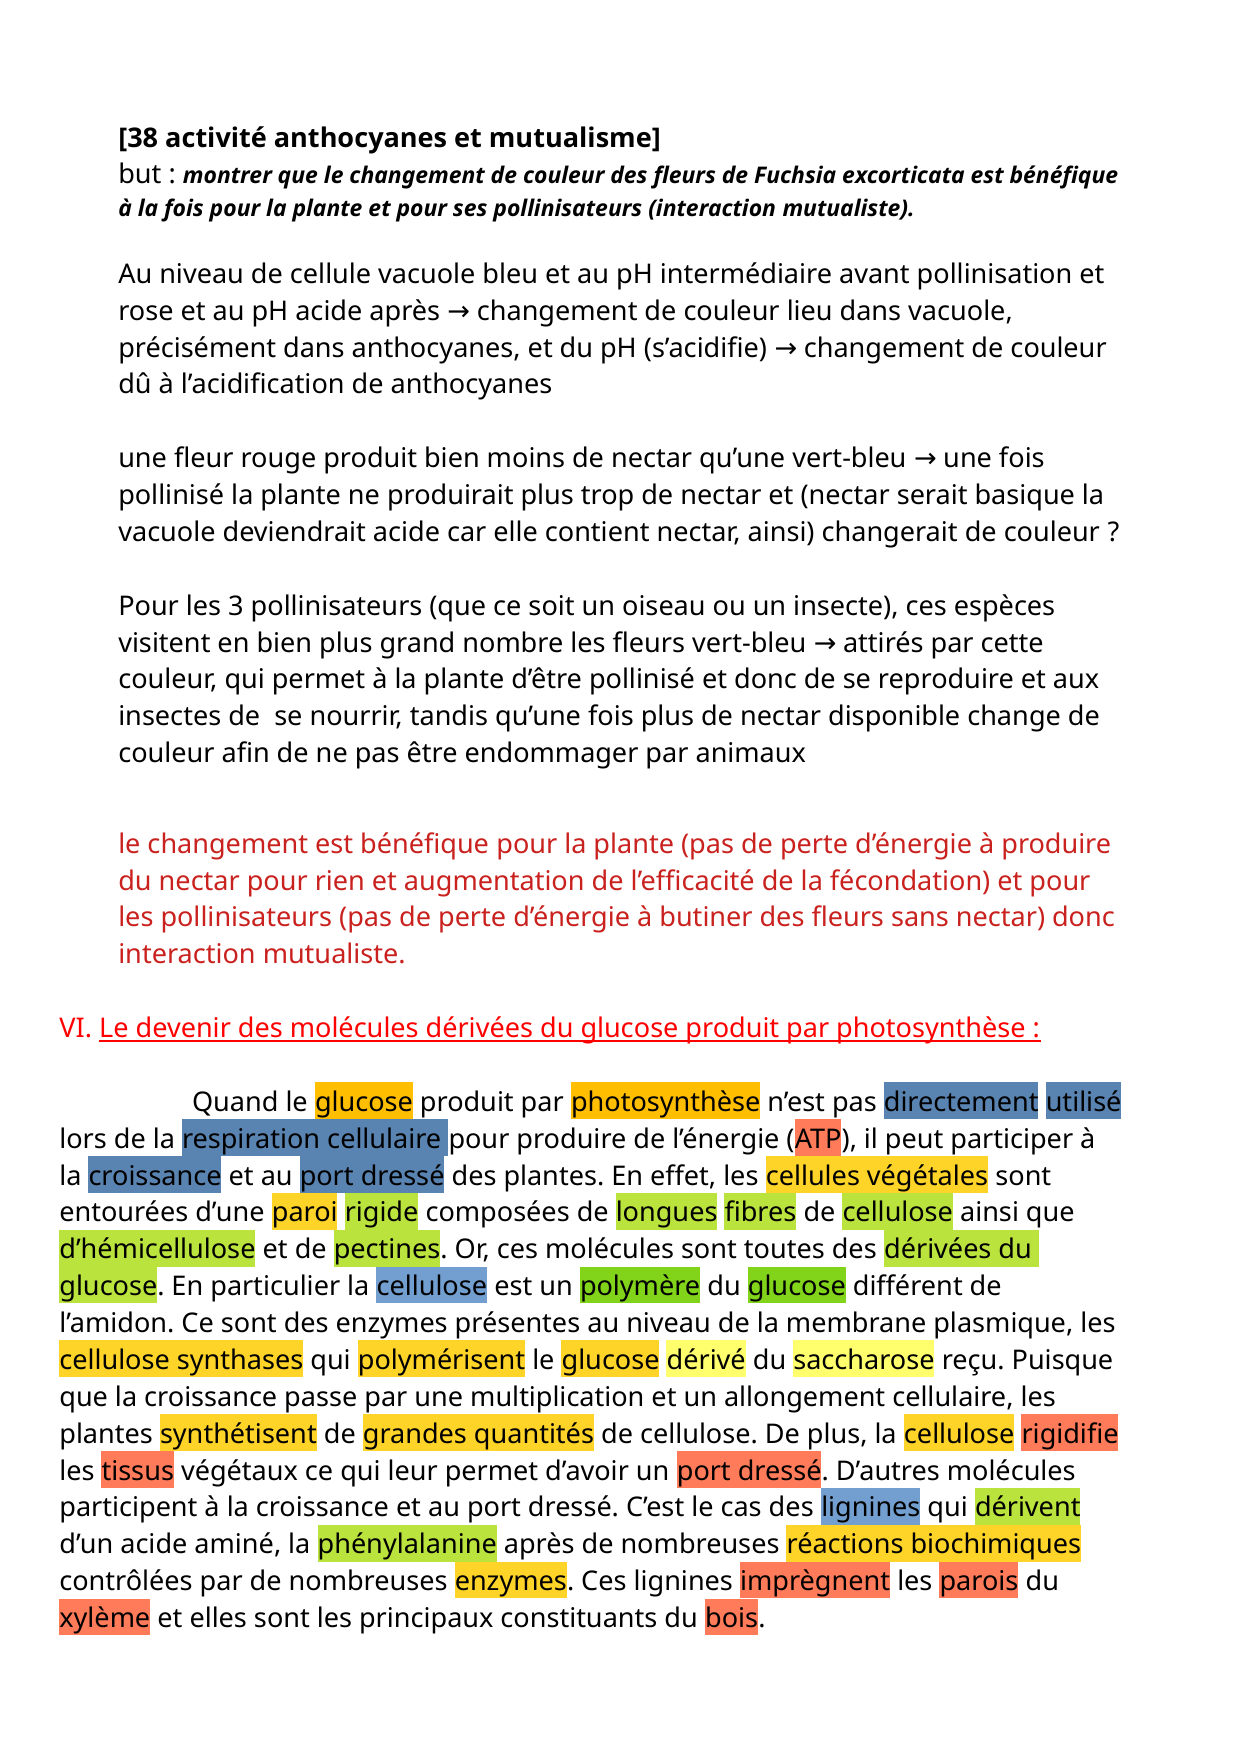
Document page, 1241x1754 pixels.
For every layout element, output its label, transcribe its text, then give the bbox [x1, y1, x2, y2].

list Quand le glucose produit par photosynthèse n’est pas directement utilisé lors de la respiration cellulaire pour produire de l’énergie (ATP), il peut participer à la croissance et au port dressé des plantes. En effet, les cellules végétales sont entourées d’une paroi rigide composées de longues fibres de cellulose ainsi que d’hémicellulose et de pectines. Or, ces molécules sont toutes des dérivées du glucose. En particulier la cellulose est un polymère du glucose différent de l’amidon. Ce sont des enzymes présentes au niveau de la membrane plasmique, les cellulose synthases qui polymérisent le glucose dérivé du saccharose reçu. Puisque que la croissance passe par une multiplication et un allongement cellulaire, les plantes synthétisent de grandes quantités de cellulose. De plus, la cellulose rigidifie les tissus végétaux ce qui leur permet d’avoir un port dressé. D’autres molécules participent à la croissance et au port dressé. C’est le cas des lignines qui dérivent d’un acide aminé, la phénylalanine après de nombreuses réactions biochimiques contrôlées par de nombreuses enzymes. Ces lignines imprègnent les parois du xylème et elles sont les principaux constituants du bois. [59, 1082, 1122, 1635]
list VI. Le devenir des molécules dérivées du glucose produit par photosynthèse : [59, 1008, 1122, 1045]
text le changement est bénéfique pour la plante (pas de perte d’énergie à produire du nectar pour rien et augmentation de l’efficacité de la fécondation) et pour les pollinisateurs (pas de perte d’énergie à butiner des fleurs sans nectar) donc interaction mutualiste. [118, 824, 1122, 972]
list Pour les 3 pollinisateurs (que ce soit un oiseau ou un insecte), ces espèces visitent en bien plus grand nombre les fleurs vert-bleu → attirés par cette couleur, qui permet à la plante d’être pollinisé et donc de se reproduire et aux insectes de se nourrir, tandis qu’une fois plus de nectar disponible change de couleur afin de ne pas être endommager par animaux [118, 586, 1122, 771]
list [38 activité anthocyanes et mutualisme] [118, 118, 1122, 155]
list une fleur rouge produit bien moins de nectar qu’une vert-bleu → une fois pollinisé la plante ne produirait plus trop de nectar et (nectar serait basique la vacuole deviendrait acide car elle contient nectar, ainsi) changerait de couleur ? [118, 439, 1122, 549]
list but : montrer que le changement de couleur des fleurs de Fuchsia excorticata est bénéfique à la fois pour la plante et pour ses pollinisateurs (interaction mutualiste). [118, 155, 1122, 223]
list Au niveau de cellule vacuole bleu et au pH intermédiaire avant pollinisation et rose et au pH acide après → changement de couleur lieu dans vacuole, précisément dans anthocyanes, et du pH (s’acidifie) → changement de couleur dû à l’acidification de anthocyanes [118, 254, 1122, 402]
